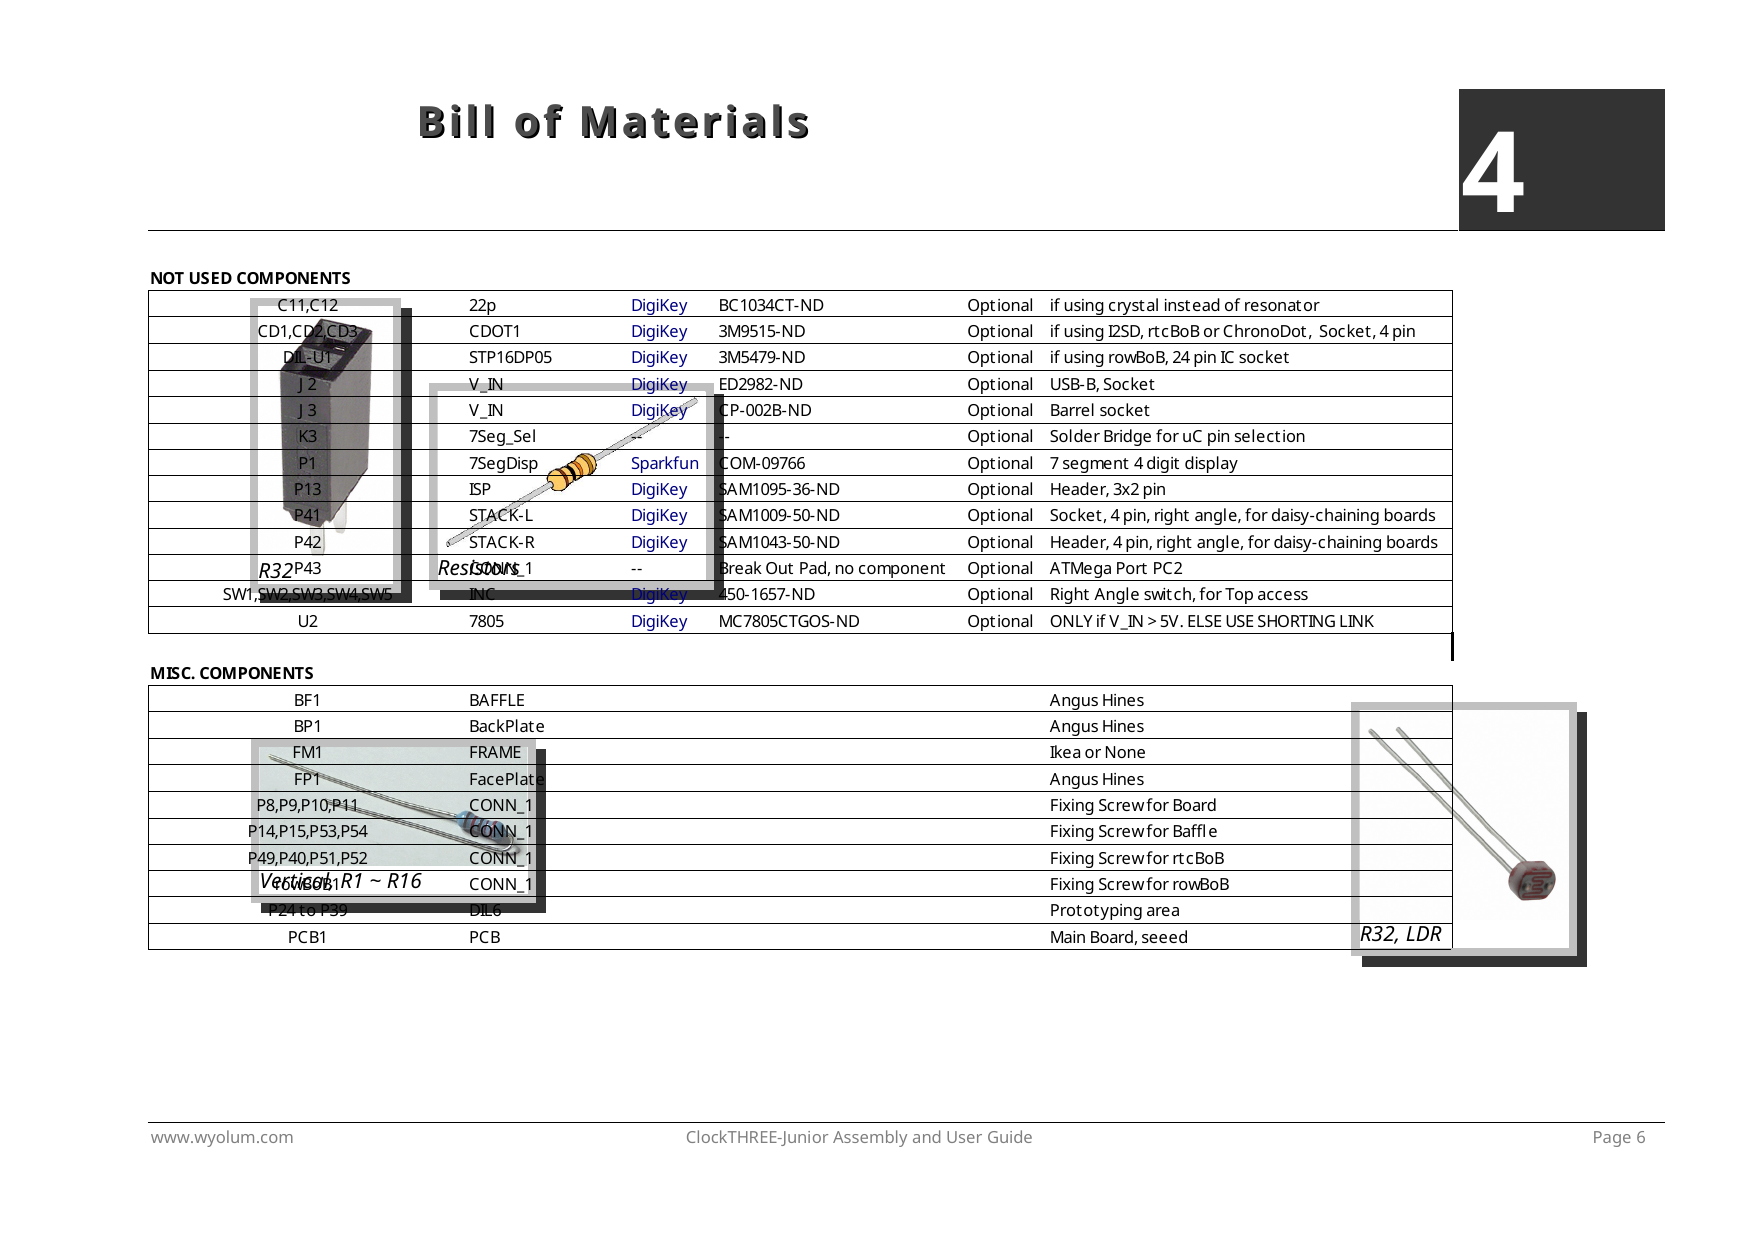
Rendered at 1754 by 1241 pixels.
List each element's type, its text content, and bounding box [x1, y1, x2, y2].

picture [259, 765, 528, 791]
picture [480, 747, 491, 757]
picture [259, 792, 528, 818]
picture [258, 306, 393, 316]
text R32, LDR [1360, 924, 1452, 948]
picture [258, 397, 393, 423]
table_cell [354, 183, 1458, 230]
table_cell [148, 183, 354, 230]
picture [1359, 845, 1452, 870]
table_header [148, 89, 354, 183]
picture [437, 397, 706, 423]
text Vertical, R1 ~ R16 [259, 871, 527, 894]
picture [1359, 897, 1452, 920]
text R32 [258, 556, 393, 580]
picture [259, 845, 528, 866]
picture [1359, 712, 1452, 738]
picture [437, 529, 706, 553]
picture [259, 819, 528, 844]
picture [258, 476, 393, 501]
table_header Bill of Materials [354, 89, 1458, 183]
picture [258, 424, 393, 449]
table_header 4 [1459, 89, 1665, 230]
picture [1359, 819, 1452, 844]
text Resistors [438, 555, 706, 580]
picture [259, 747, 528, 764]
picture [437, 476, 706, 501]
picture [1359, 765, 1452, 791]
picture [437, 502, 706, 528]
text [1453, 920, 1568, 948]
picture [258, 502, 393, 528]
picture [1359, 871, 1452, 896]
picture [258, 529, 393, 554]
text Vertical, R1 ~ R16 [259, 866, 527, 870]
picture [437, 424, 706, 449]
picture [437, 450, 706, 475]
picture [258, 317, 393, 343]
picture [258, 450, 393, 475]
picture [1453, 710, 1569, 920]
picture [1359, 792, 1452, 818]
picture [258, 344, 393, 370]
picture [258, 371, 393, 396]
picture [437, 391, 706, 396]
picture [1359, 739, 1452, 764]
